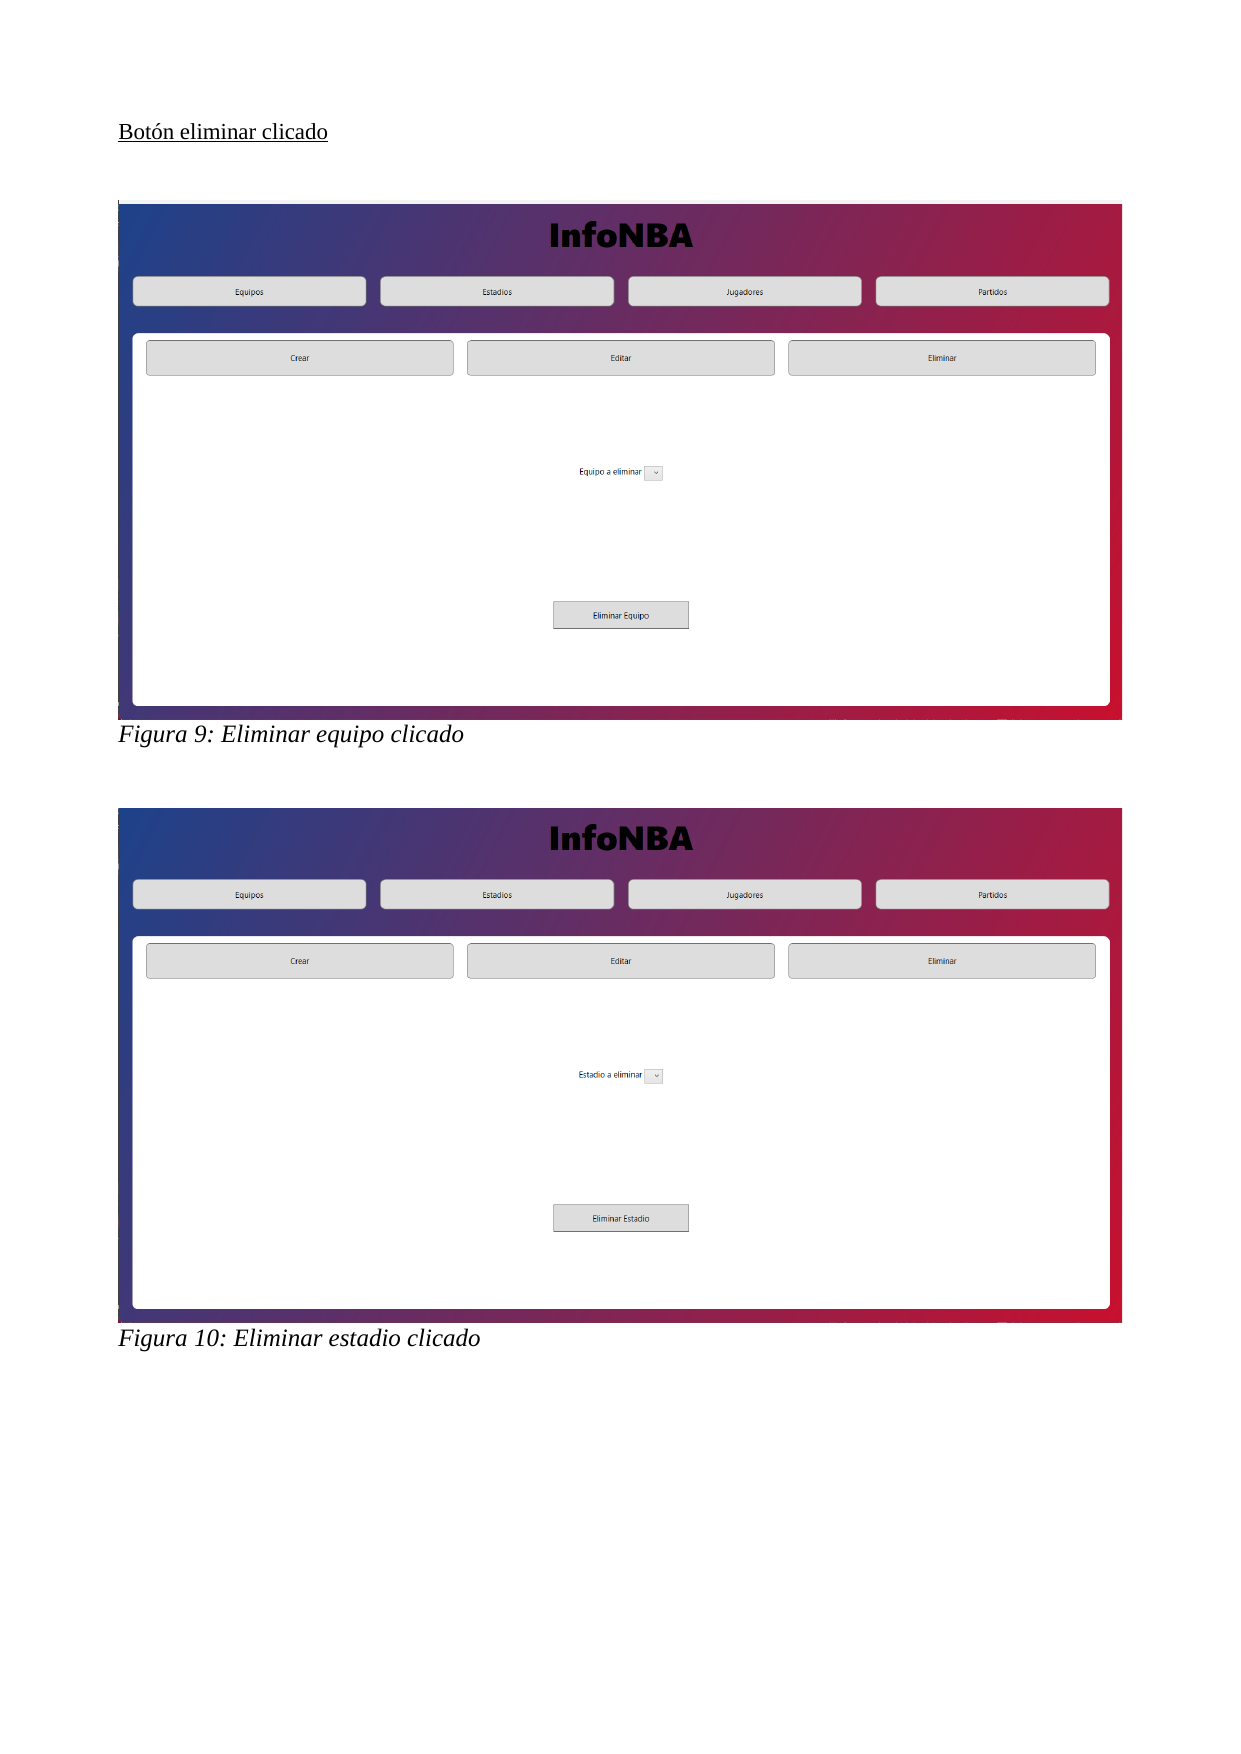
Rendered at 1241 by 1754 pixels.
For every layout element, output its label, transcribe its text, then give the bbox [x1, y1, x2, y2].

text Figura 10: Eliminar estadio clicado [118, 1323, 1122, 1352]
text Figura 9: Eliminar equipo clicado [118, 720, 1122, 748]
text Botón eliminar clicado [118, 118, 1122, 144]
picture [118, 200, 1123, 720]
picture [118, 808, 1123, 1323]
